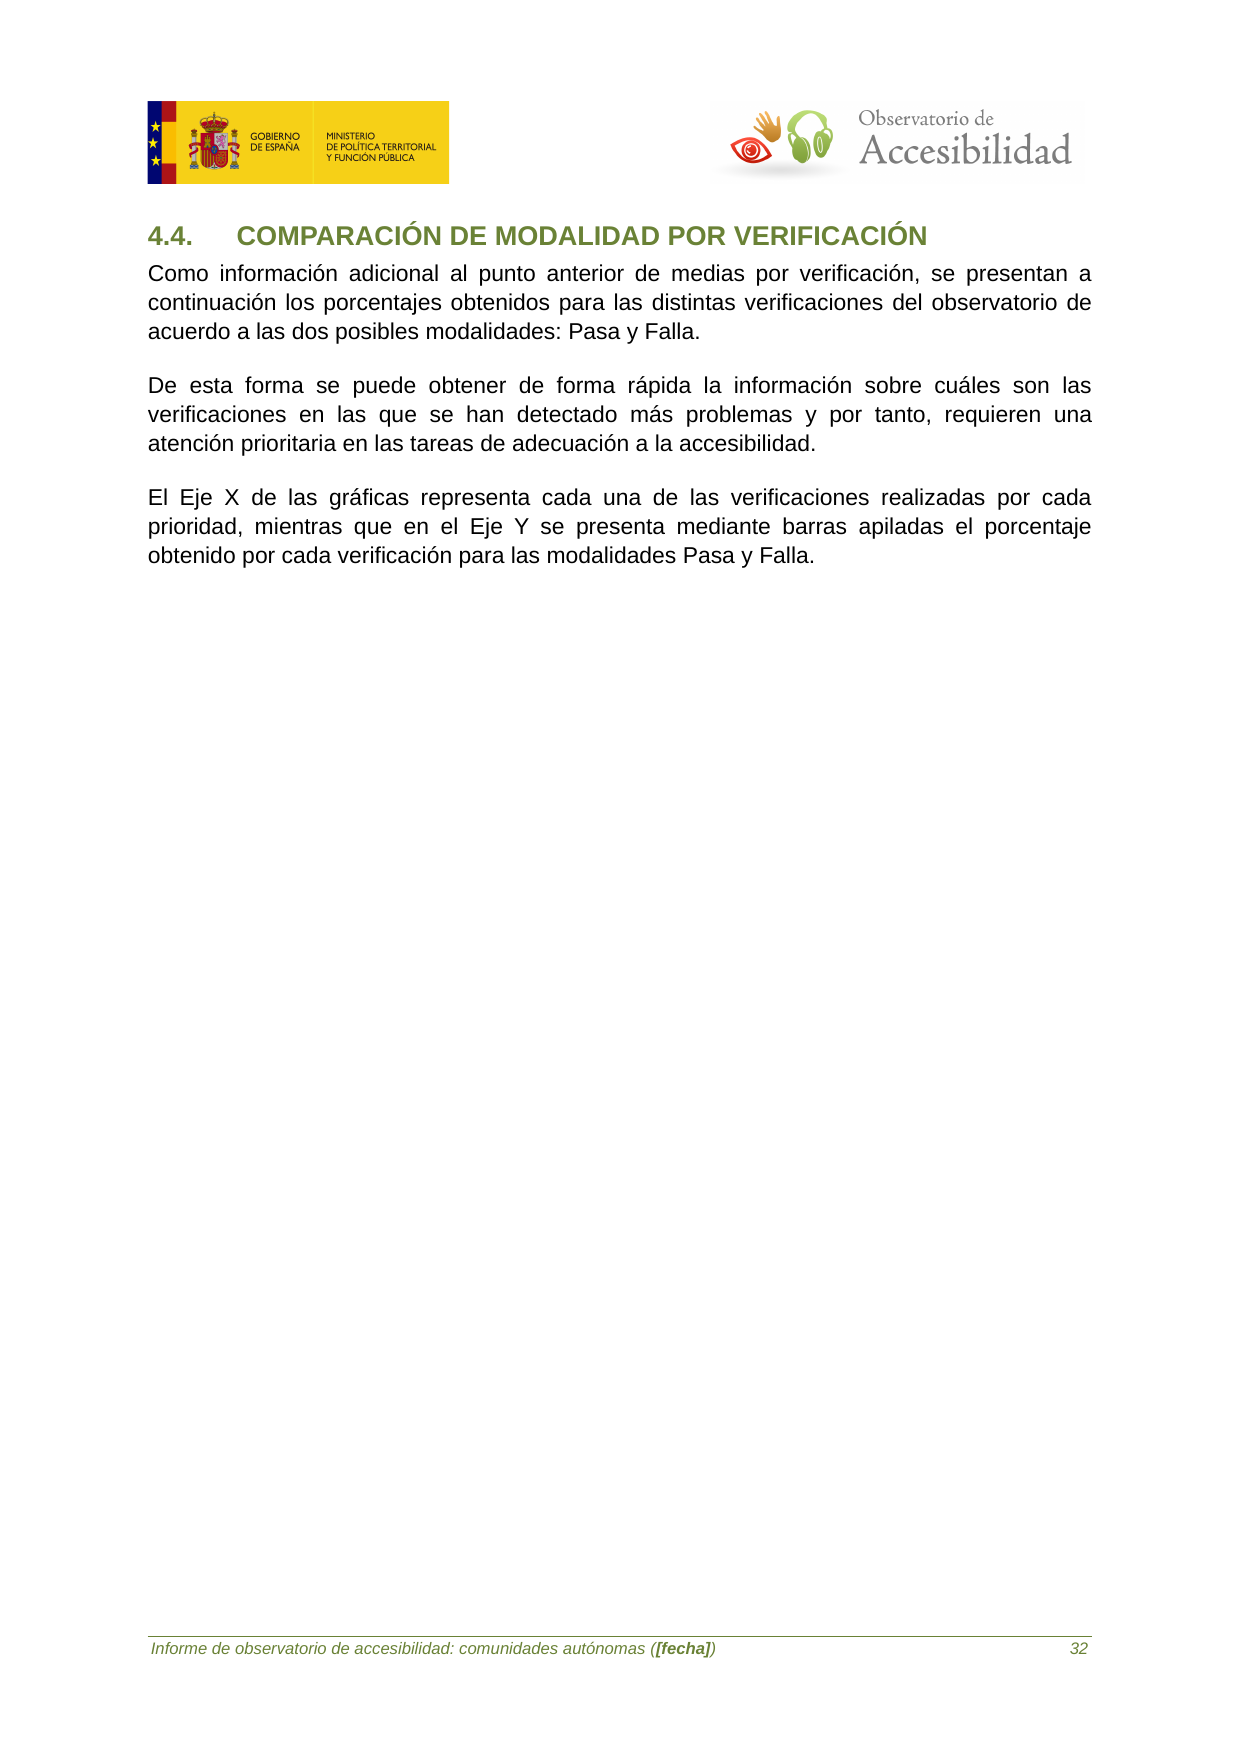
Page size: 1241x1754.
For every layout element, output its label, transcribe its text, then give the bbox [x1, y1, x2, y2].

subtitle Comparación de Modalidad por Verificación [148, 220, 1092, 251]
text De esta forma se puede obtener de forma rápida la información sobre cuáles son las verificaciones en las que se han detectado más problemas y por tanto, requieren una atención prioritaria en las tareas de adecuación a la accesibilidad. [148, 372, 1092, 456]
picture [147, 101, 450, 184]
text El Eje X de las gráficas representa cada una de las verificaciones realizadas por cada prioridad, mientras que en el Eje Y se presenta mediante barras apiladas el porcentaje obtenido por cada verificación para las modalidades Pasa y Falla. [148, 484, 1092, 568]
picture [710, 101, 1086, 184]
text Como información adicional al punto anterior de medias por verificación, se presentan a continuación los porcentajes obtenidos para las distintas verificaciones del observatorio de acuerdo a las dos posibles modalidades: Pasa y Falla. [148, 260, 1092, 344]
